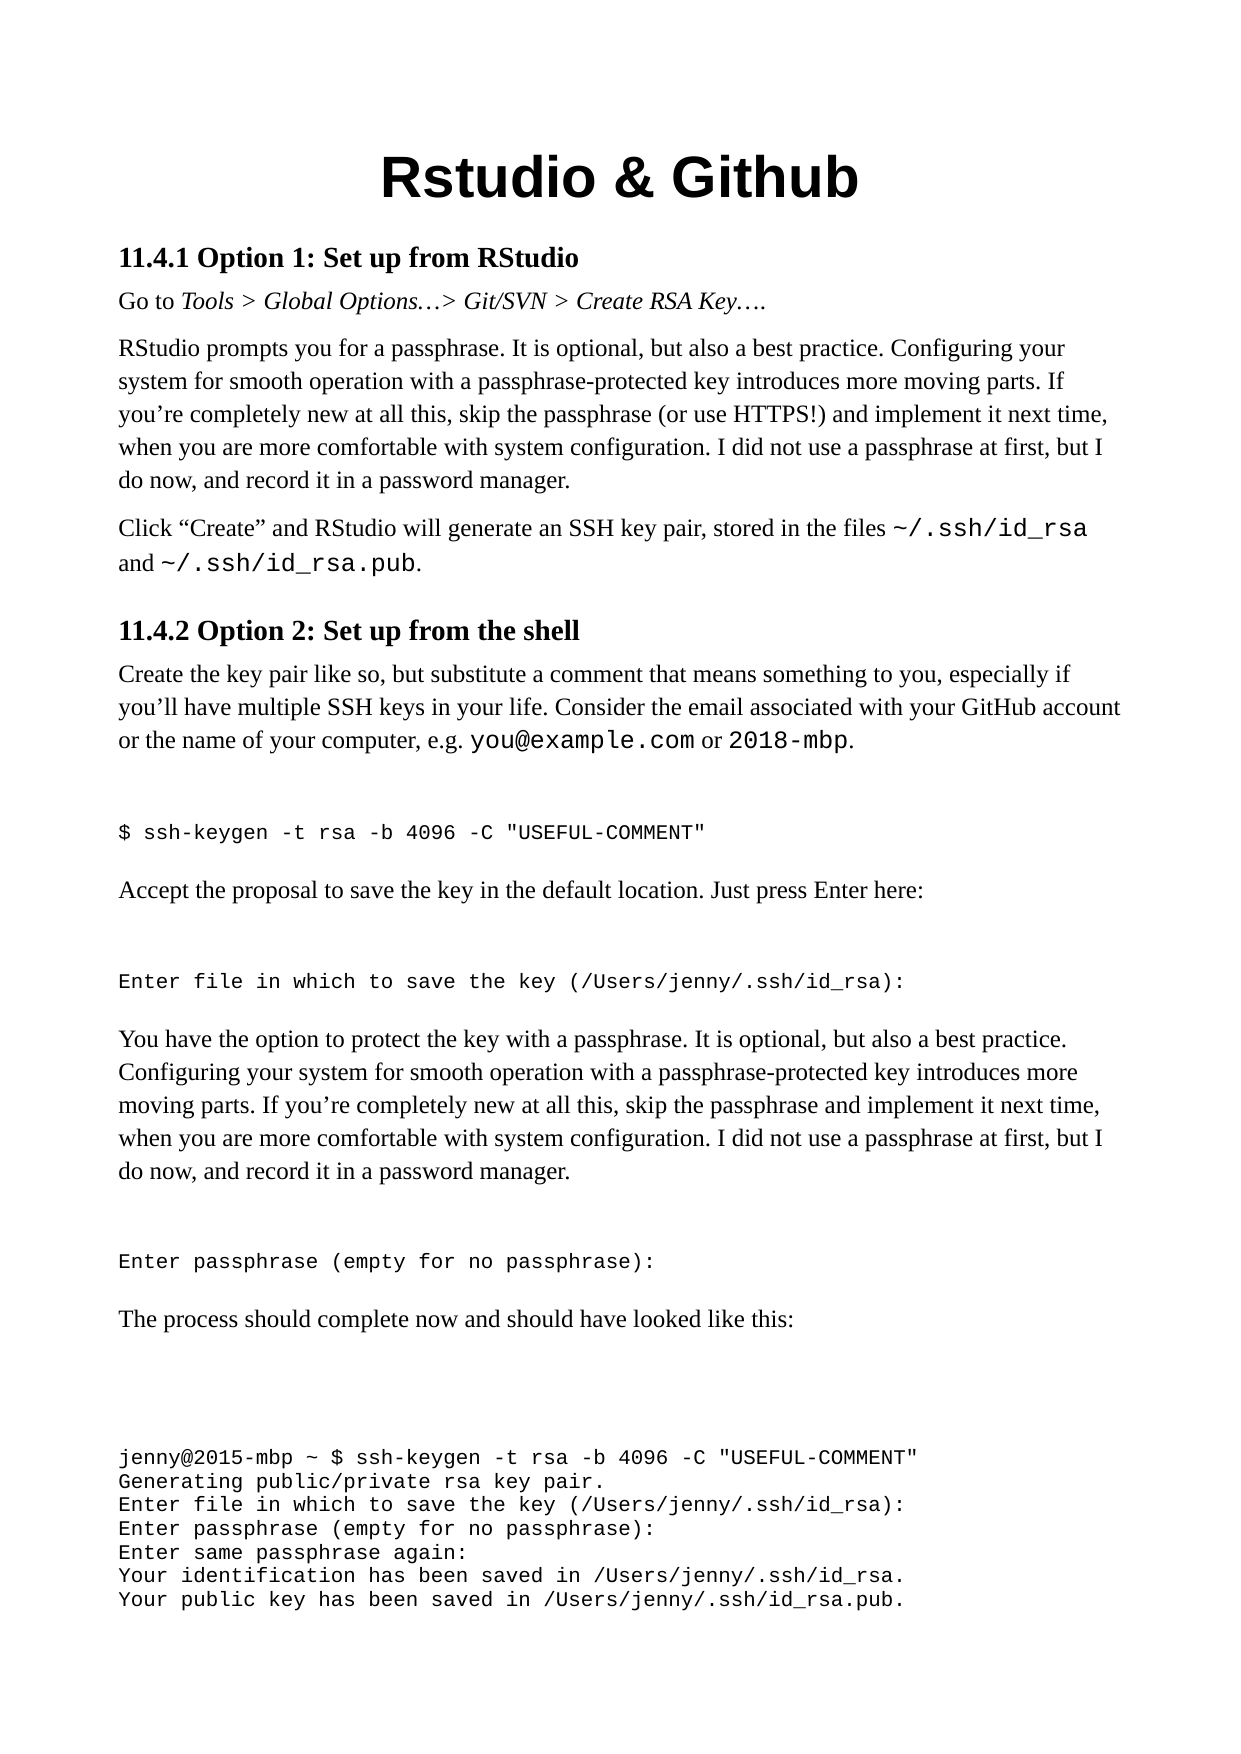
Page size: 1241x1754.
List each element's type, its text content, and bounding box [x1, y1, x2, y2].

text Click “Create” and RStudio will generate an SSH key pair, stored in the files ~/.ssh/id_rsa and ~/.ssh/id_rsa.pub. [118, 513, 1122, 579]
text jenny@2015-mbp ~ $ ssh-keygen -t rsa -b 4096 -C "USEFUL-COMMENT" [118, 1447, 1122, 1471]
subtitle 11.4.1 Option 1: Set up from RStudio [118, 240, 1122, 273]
subtitle 11.4.2 Option 2: Set up from the shell [118, 613, 1122, 646]
text Enter passphrase (empty for no passphrase): [118, 1518, 1122, 1542]
text Enter same passphrase again: [118, 1542, 1122, 1565]
text Enter file in which to save the key (/Users/jenny/.ssh/id_rsa): [118, 1494, 1122, 1518]
text $ ssh-keygen -t rsa -b 4096 -C "USEFUL-COMMENT" [118, 822, 1122, 846]
text Enter file in which to save the key (/Users/jenny/.ssh/id_rsa): [118, 971, 1122, 994]
text Your identification has been saved in /Users/jenny/.ssh/id_rsa. [118, 1565, 1122, 1589]
text Go to Tools > Global Options…> Git/SVN > Create RSA Key…. [118, 286, 1122, 314]
text You have the option to protect the key with a passphrase. It is optional, but also a best practice. Configuring your system for smooth operation with a passphrase-protected key introduces more moving parts. If you’re completely new at all this, skip the passphrase and implement it next time, when you are more comfortable with system configuration. I did not use a passphrase at first, but I do now, and record it in a password manager. [118, 1024, 1122, 1185]
text Create the key pair like so, but substitute a comment that means something to you, especially if you’ll have multiple SSH keys in your life. Consider the email associated with your GitHub account or the name of your computer, e.g. you@example.com or 2018-mbp. [118, 659, 1122, 756]
text Enter passphrase (empty for no passphrase): [118, 1251, 1122, 1275]
text RStudio prompts you for a passphrase. It is optional, but also a best practice. Configuring your system for smooth operation with a passphrase-protected key introduces more moving parts. If you’re completely new at all this, skip the passphrase (or use HTTPS!) and implement it next time, when you are more comfortable with system configuration. I did not use a passphrase at first, but I do now, and record it in a password manager. [118, 333, 1122, 494]
text Your public key has been saved in /Users/jenny/.ssh/id_rsa.pub. [118, 1589, 1122, 1613]
text Generating public/private rsa key pair. [118, 1471, 1122, 1494]
text The process should complete now and should have looked like this: [118, 1304, 1122, 1333]
text Accept the proposal to save the key in the default location. Just press Enter here: [118, 876, 1122, 904]
